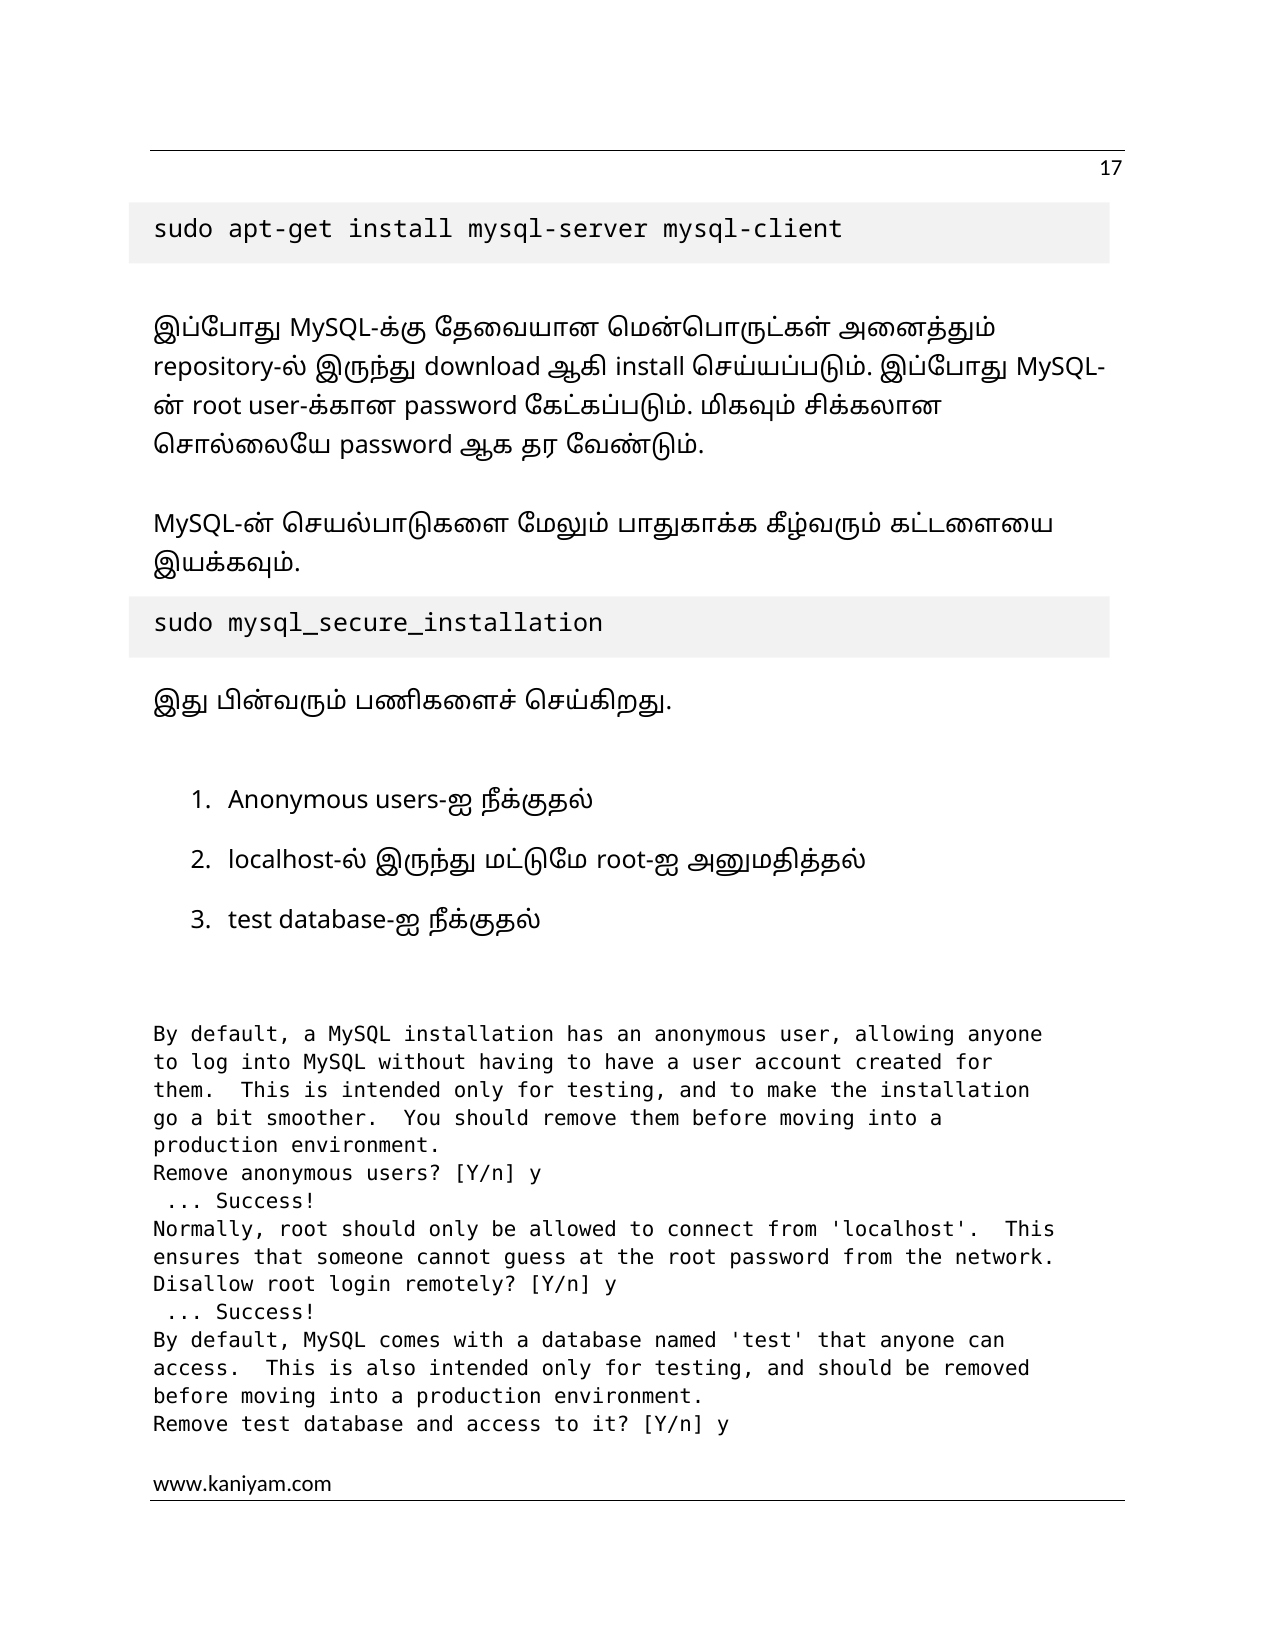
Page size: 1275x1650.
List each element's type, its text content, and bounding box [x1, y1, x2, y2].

text Remove test database and access to it? [Y/n] y [153, 1412, 1122, 1436]
text sudo mysql_secure_installation இது பின்வரும் பணிகளைச் செய்கிறது. [153, 605, 1122, 756]
text them. This is intended only for testing, and to make the installation [153, 1078, 1122, 1102]
text Disallow root login remotely? [Y/n] y [153, 1272, 1122, 1297]
list test database-ஐ நீக்குதல் [190, 902, 1122, 936]
text before moving into a production environment. [153, 1384, 1122, 1408]
text By default, a MySQL installation has an anonymous user, allowing anyone [153, 1022, 1122, 1046]
list Anonymous users-ஐ நீக்குதல் [190, 782, 1122, 816]
text production environment. [153, 1133, 1122, 1158]
text Remove anonymous users? [Y/n] y [153, 1161, 1122, 1186]
list localhost-ல் இருந்து மட்டுமே root-ஐ அனுமதித்தல் [190, 842, 1122, 876]
text By default, MySQL comes with a database named 'test' that anyone can [153, 1328, 1122, 1352]
text to log into MySQL without having to have a user account created for [153, 1050, 1122, 1074]
text ensures that someone cannot guess at the root password from the network. [153, 1245, 1122, 1269]
text ... Success! [153, 1189, 1122, 1213]
text go a bit smoother. You should remove them before moving into a [153, 1106, 1122, 1130]
text ... Success! [153, 1300, 1122, 1324]
text access. This is also intended only for testing, and should be removed [153, 1356, 1122, 1380]
text இப்போது MySQL-க்கு தேவையான மென்பொருட்கள் அனைத்தும் repository-ல் இருந்து download ஆகி install செய்யப்படும். இப்போது MySQL-ன் root user-க்கான password கேட்கப்படும். மிகவும் சிக்கலான சொல்லையே password ஆக தர வேண்டும். MySQL-ன் செயல்பாடுகளை மேலும் பாதுகாக்க கீழ்வரும் கட்டளையை இயக்கவும். [153, 271, 1122, 579]
text Normally, root should only be allowed to connect from 'localhost'. This [153, 1217, 1122, 1241]
